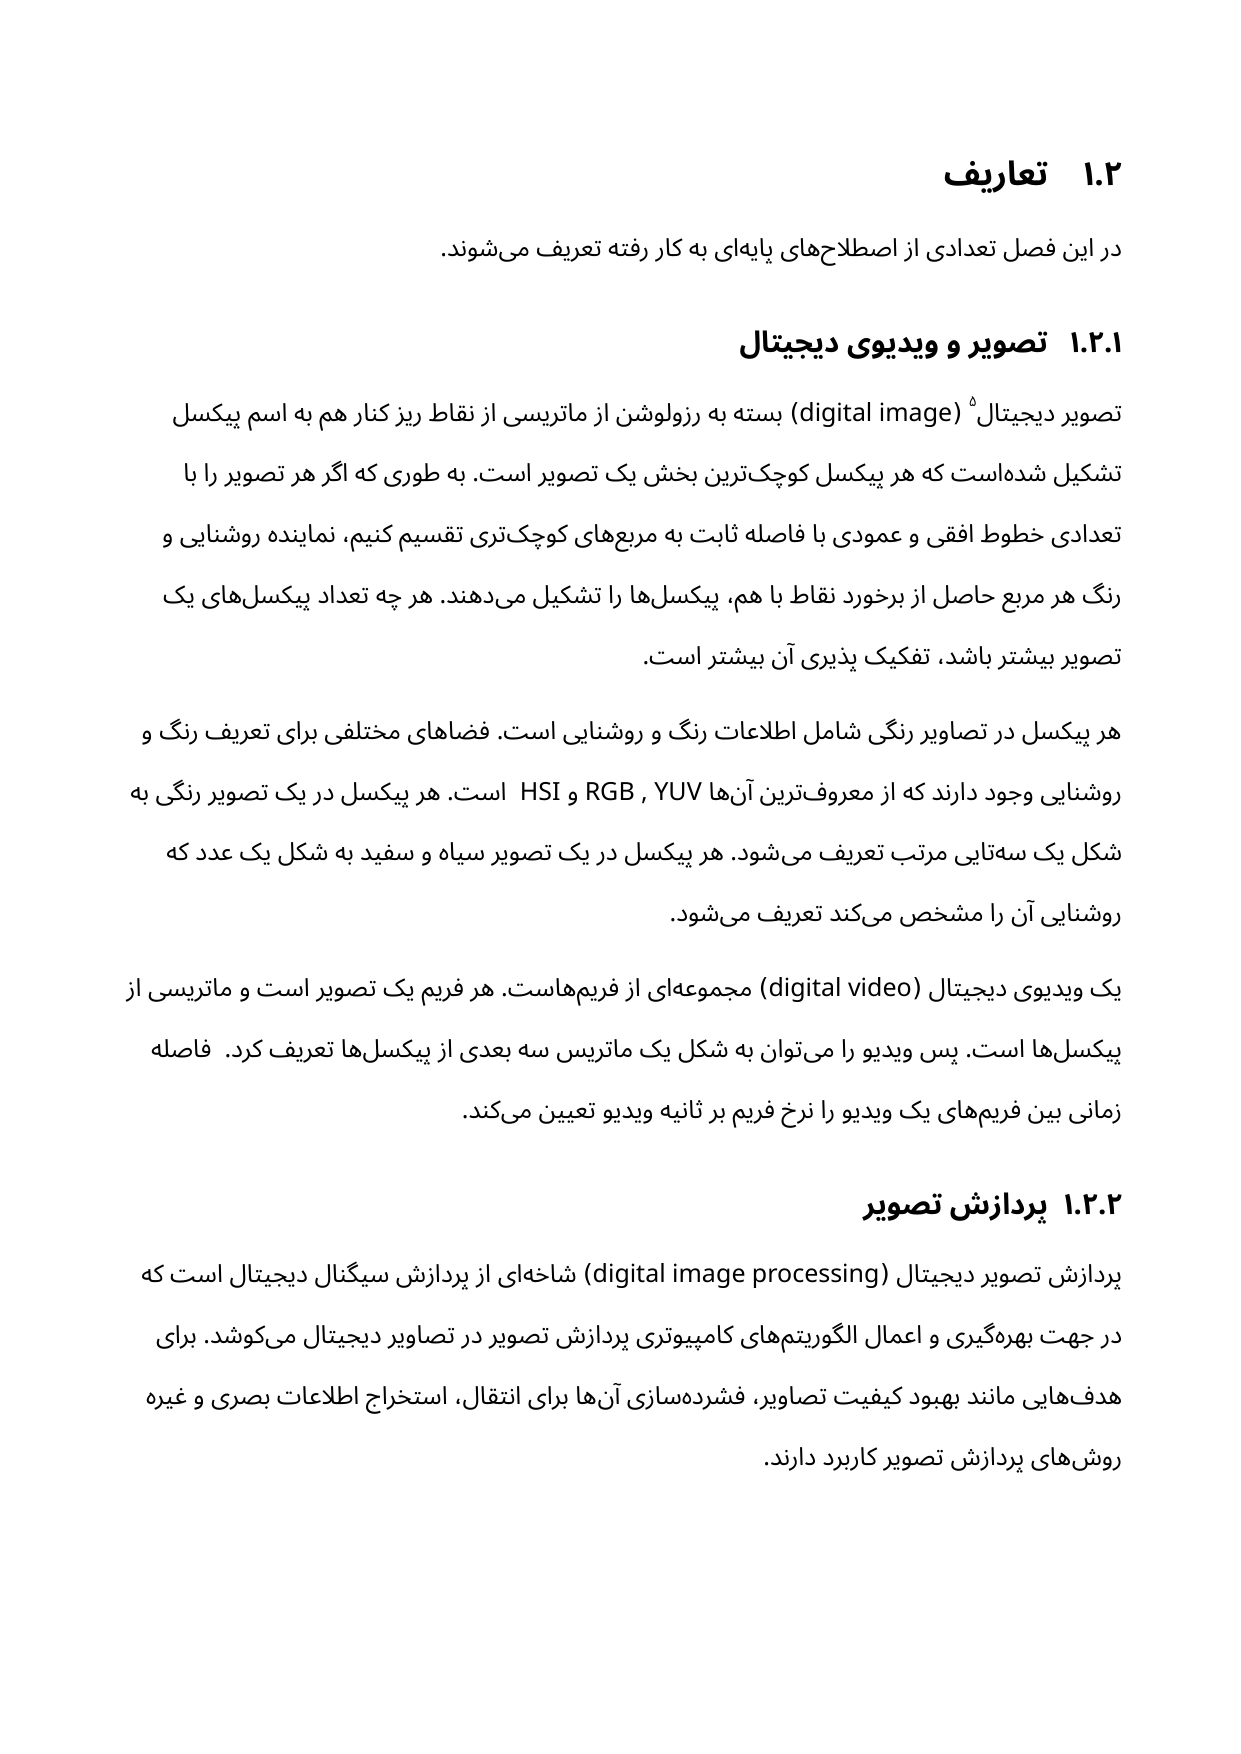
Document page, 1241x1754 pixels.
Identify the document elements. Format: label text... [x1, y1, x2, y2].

subtitle تصویر و ویدیوی دیجیتال [118, 312, 1122, 374]
subtitle پردازش تصویر [118, 1174, 1122, 1236]
text هر پیکسل در تصاویر رنگی شامل اطلاعات رنگ و روشنایی است. فضاهای مختلفی برای تعریف رنگ و روشنایی وجود دارند که از معروف‌ترین آن‌ها RGB , YUV و HSI است. هر پیکسل در یک تصویر رنگی به شکل یک سه‌تایی مرتب تعریف می‌شود. هر پیکسل در یک تصویر سیاه و سفید به شکل یک عدد که روشنایی آن را مشخص می‌کند تعریف می‌شود. [118, 705, 1122, 940]
text تصویر دیجیتال (digital image) بسته به رزولوشن از ماتریسی از نقاط ریز کنار هم به اسم پیکسل تشکیل شده‌است که هر پیکسل کوچک‌ترین بخش یک تصویر است. به طوری که اگر هر تصویر را با تعدادی خطوط افقی و عمودی با فاصله ثابت به مربع‌های کوچک‌تری تقسیم کنیم، نماینده روشنایی و رنگ هر مربع حاصل از برخورد نقاط با هم، پیکسل‌ها را تشکیل می‌دهند. هر چه تعداد پیکسل‌های یک تصویر بیشتر باشد، تفکیک پذیری آن بیشتر است. [118, 387, 1122, 682]
text پردازش تصویر دیجیتال (digital image processing) شاخه‌ای از پردازش سیگنال دیجیتال است که در جهت بهره‌گیری و اعمال الگوریتم‌های کامپیوتری پردازش تصویر در تصاویر دیجیتال می‌کوشد. برای هدف‌هایی مانند بهبود کیفیت تصاویر، فشرده‌سازی آن‌ها برای انتقال، استخراج اطلاعات بصری و غیره روش‌های پردازش تصویر کاربرد دارند. [118, 1248, 1122, 1483]
subtitle تعاریف [118, 139, 1122, 210]
text در این فصل تعدادی از اصطلاح‌های پایه‌ای به کار رفته تعریف می‌شوند. [118, 222, 1122, 275]
text یک ویدیوی دیجیتال (digital video) مجموعه‌ای از فریم‌هاست. هر فریم یک تصویر است و ماتریسی از پیکسل‌ها است. پس ویدیو را می‌توان به شکل یک ماتریس سه بعدی از پیکسل‌ها تعریف کرد. فاصله زمانی بین فریم‌های یک ویدیو را نرخ فریم بر ثانیه ویدیو تعیین می‌کند. [118, 962, 1122, 1137]
